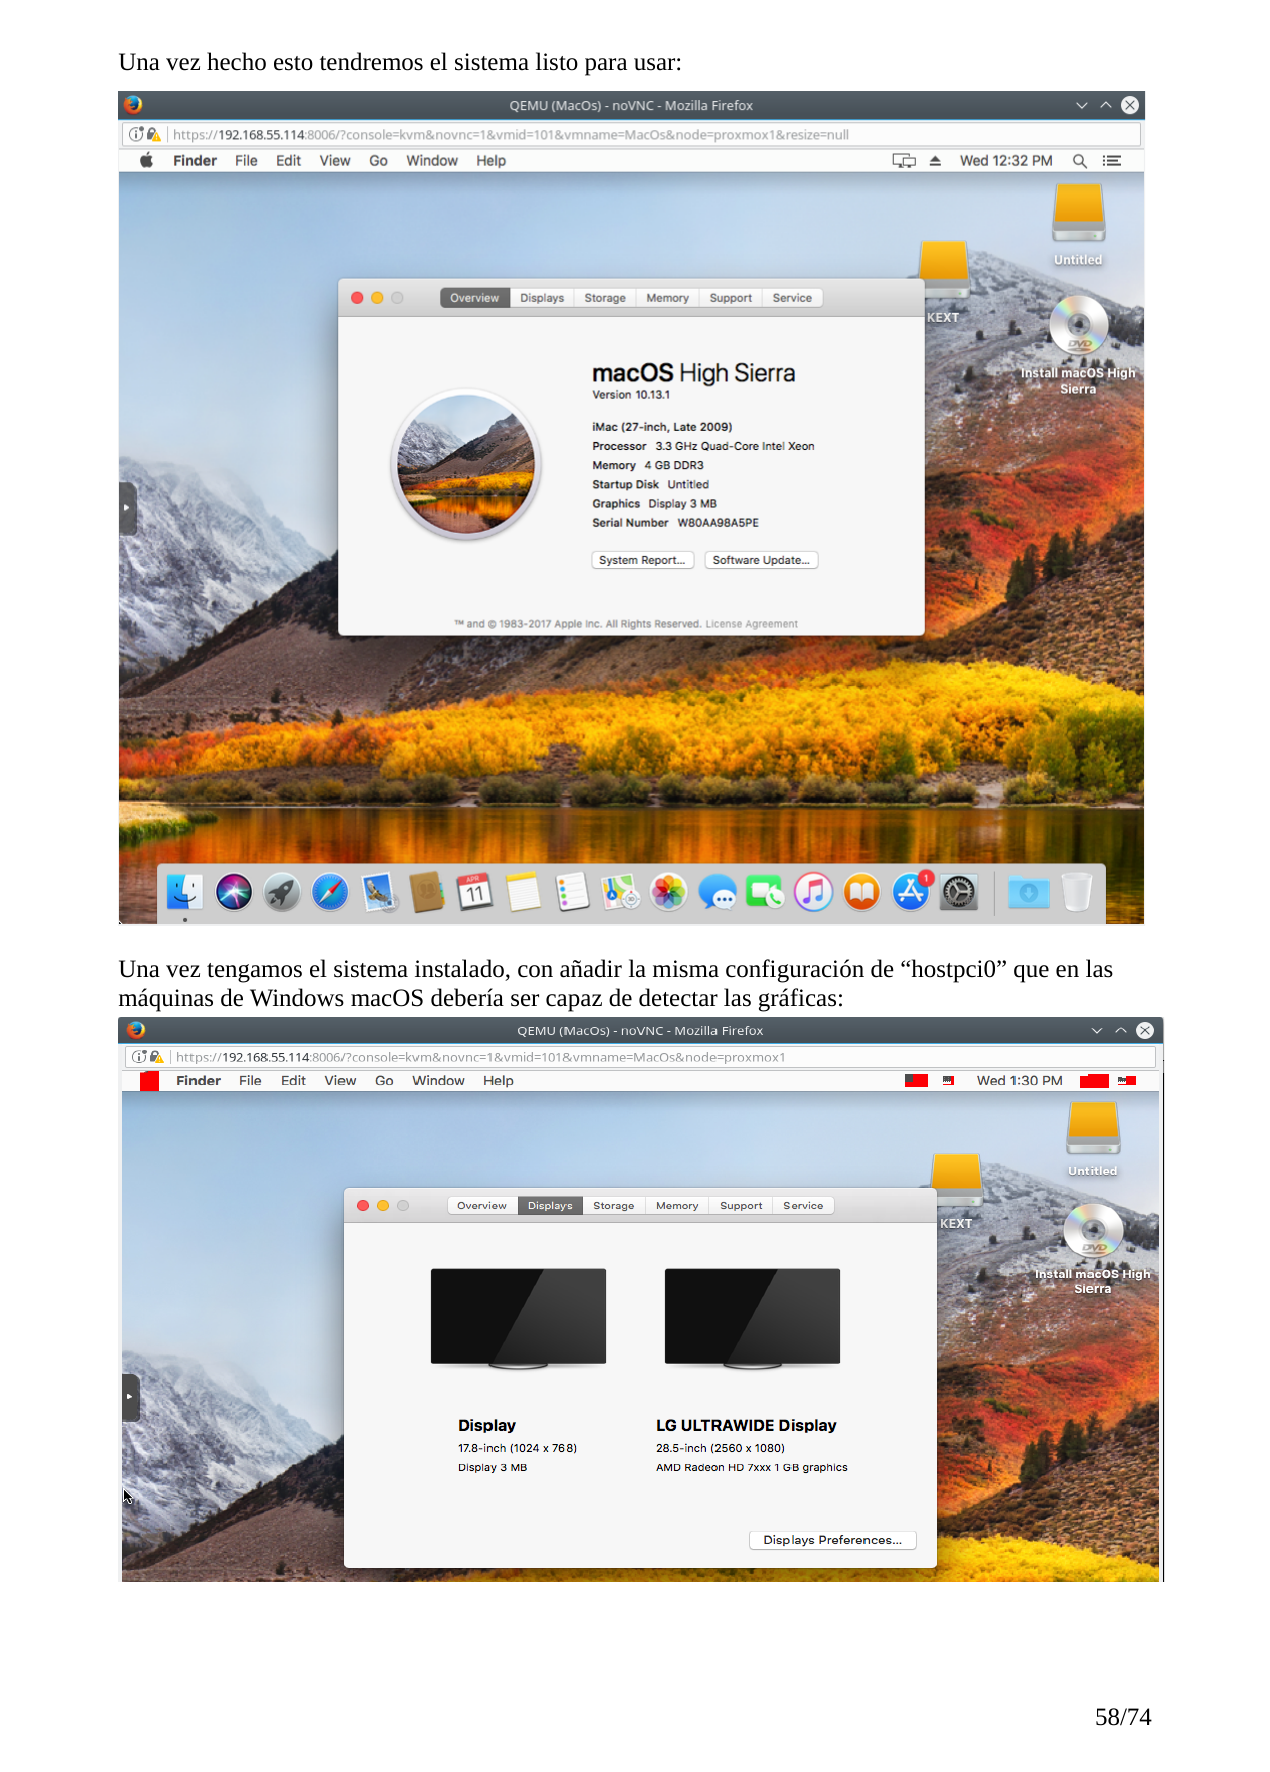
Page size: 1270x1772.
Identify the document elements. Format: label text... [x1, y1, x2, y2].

text Una vez tengamos el sistema instalado, con añadir la misma configuración de “hostpci0” que en las máquinas de Windows macOS debería ser capaz de detectar las gráficas: [118, 954, 1152, 1012]
picture [118, 91, 1146, 926]
picture [118, 1017, 1165, 1582]
text Una vez hecho esto tendremos el sistema listo para usar: [118, 47, 1152, 76]
